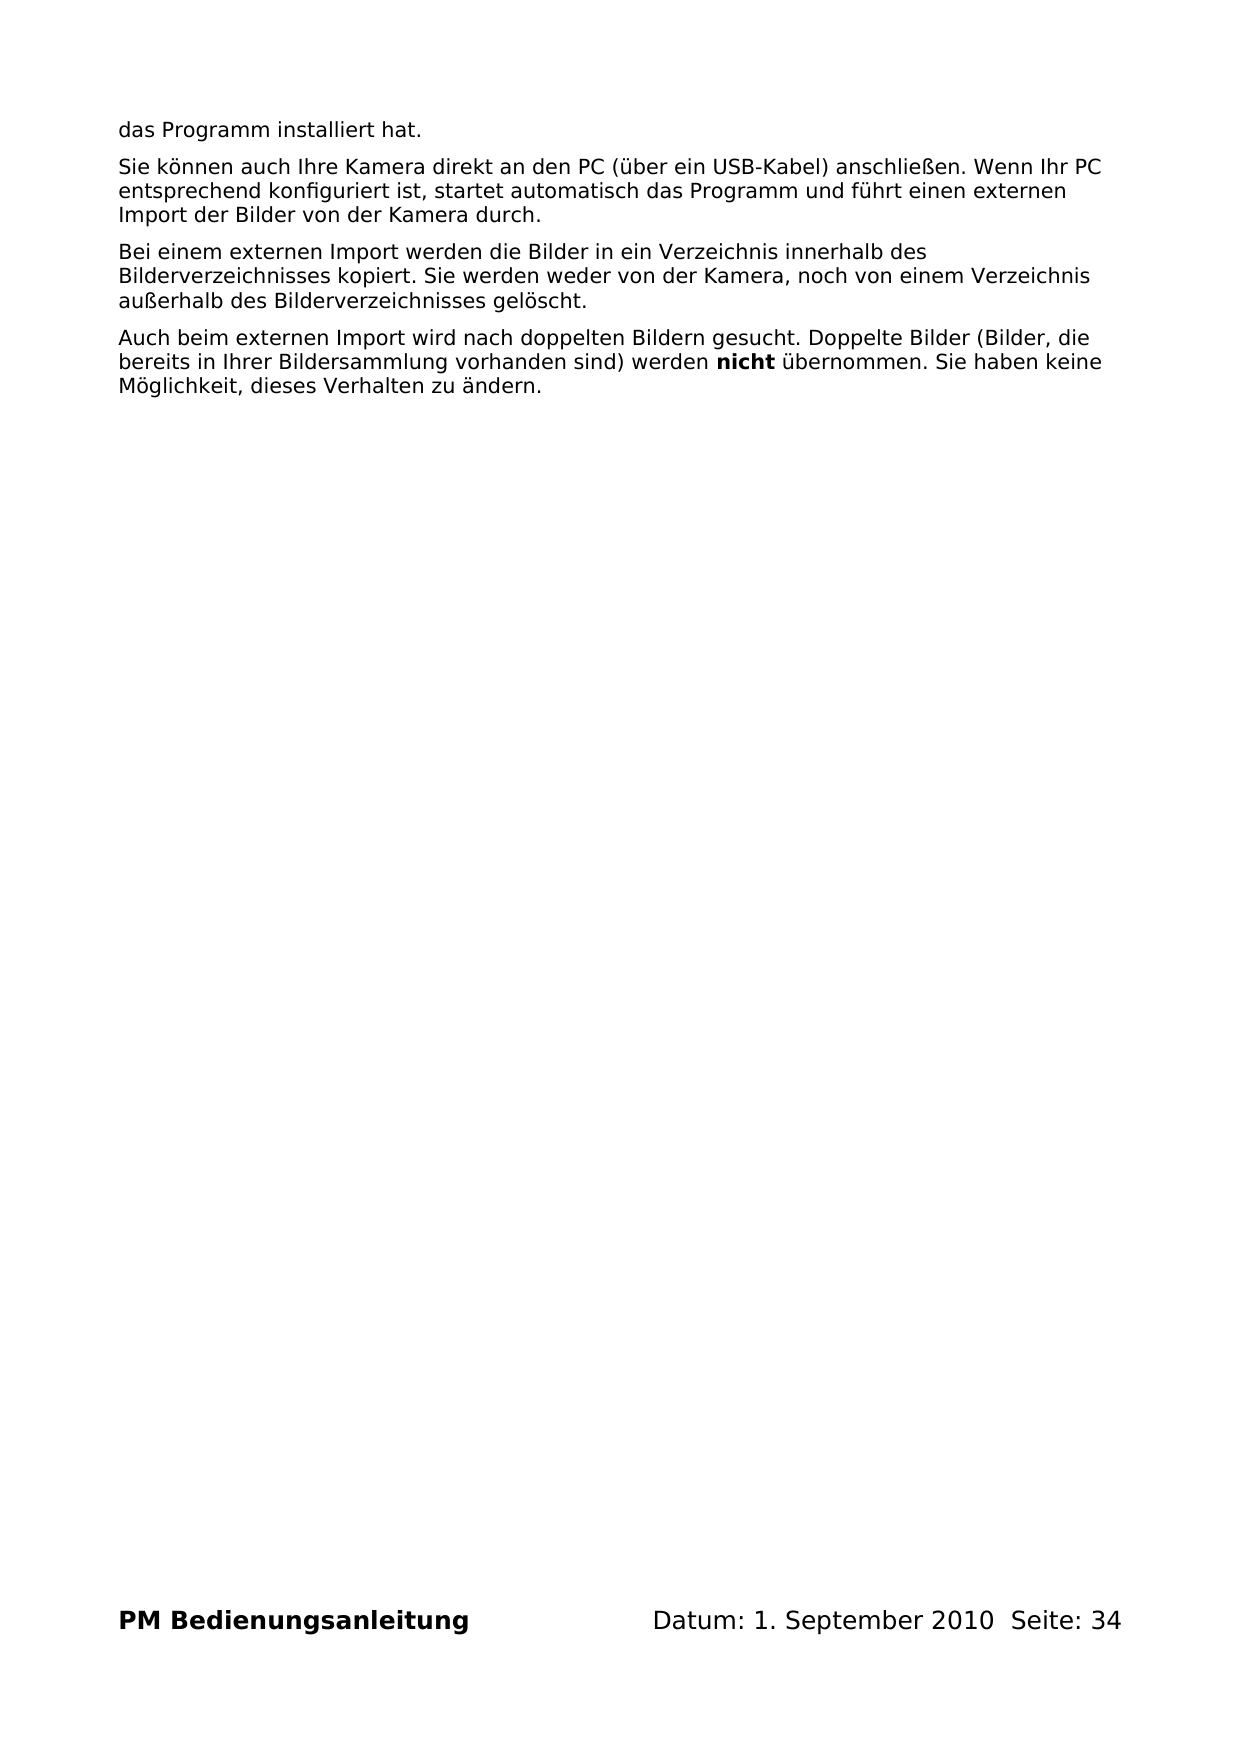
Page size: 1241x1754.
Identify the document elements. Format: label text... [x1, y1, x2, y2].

text Sie können auch Ihre Kamera direkt an den PC (über ein USB-Kabel) anschließen. Wenn Ihr PC entsprechend konfiguriert ist, startet automatisch das Programm und führt einen externen Import der Bilder von der Kamera durch. [118, 155, 1122, 228]
text Auch beim externen Import wird nach doppelten Bildern gesucht. Doppelte Bilder (Bilder, die bereits in Ihrer Bildersammlung vorhanden sind) werden nicht übernommen. Sie haben keine Möglichkeit, dieses Verhalten zu ändern. [118, 326, 1122, 398]
text Bei einem externen Import werden die Bilder in ein Verzeichnis innerhalb des Bilderverzeichnisses kopiert. Sie werden weder von der Kamera, noch von einem Verzeichnis außerhalb des Bilderverzeichnisses gelöscht. [118, 240, 1122, 313]
text das Programm installiert hat. [118, 118, 1122, 142]
